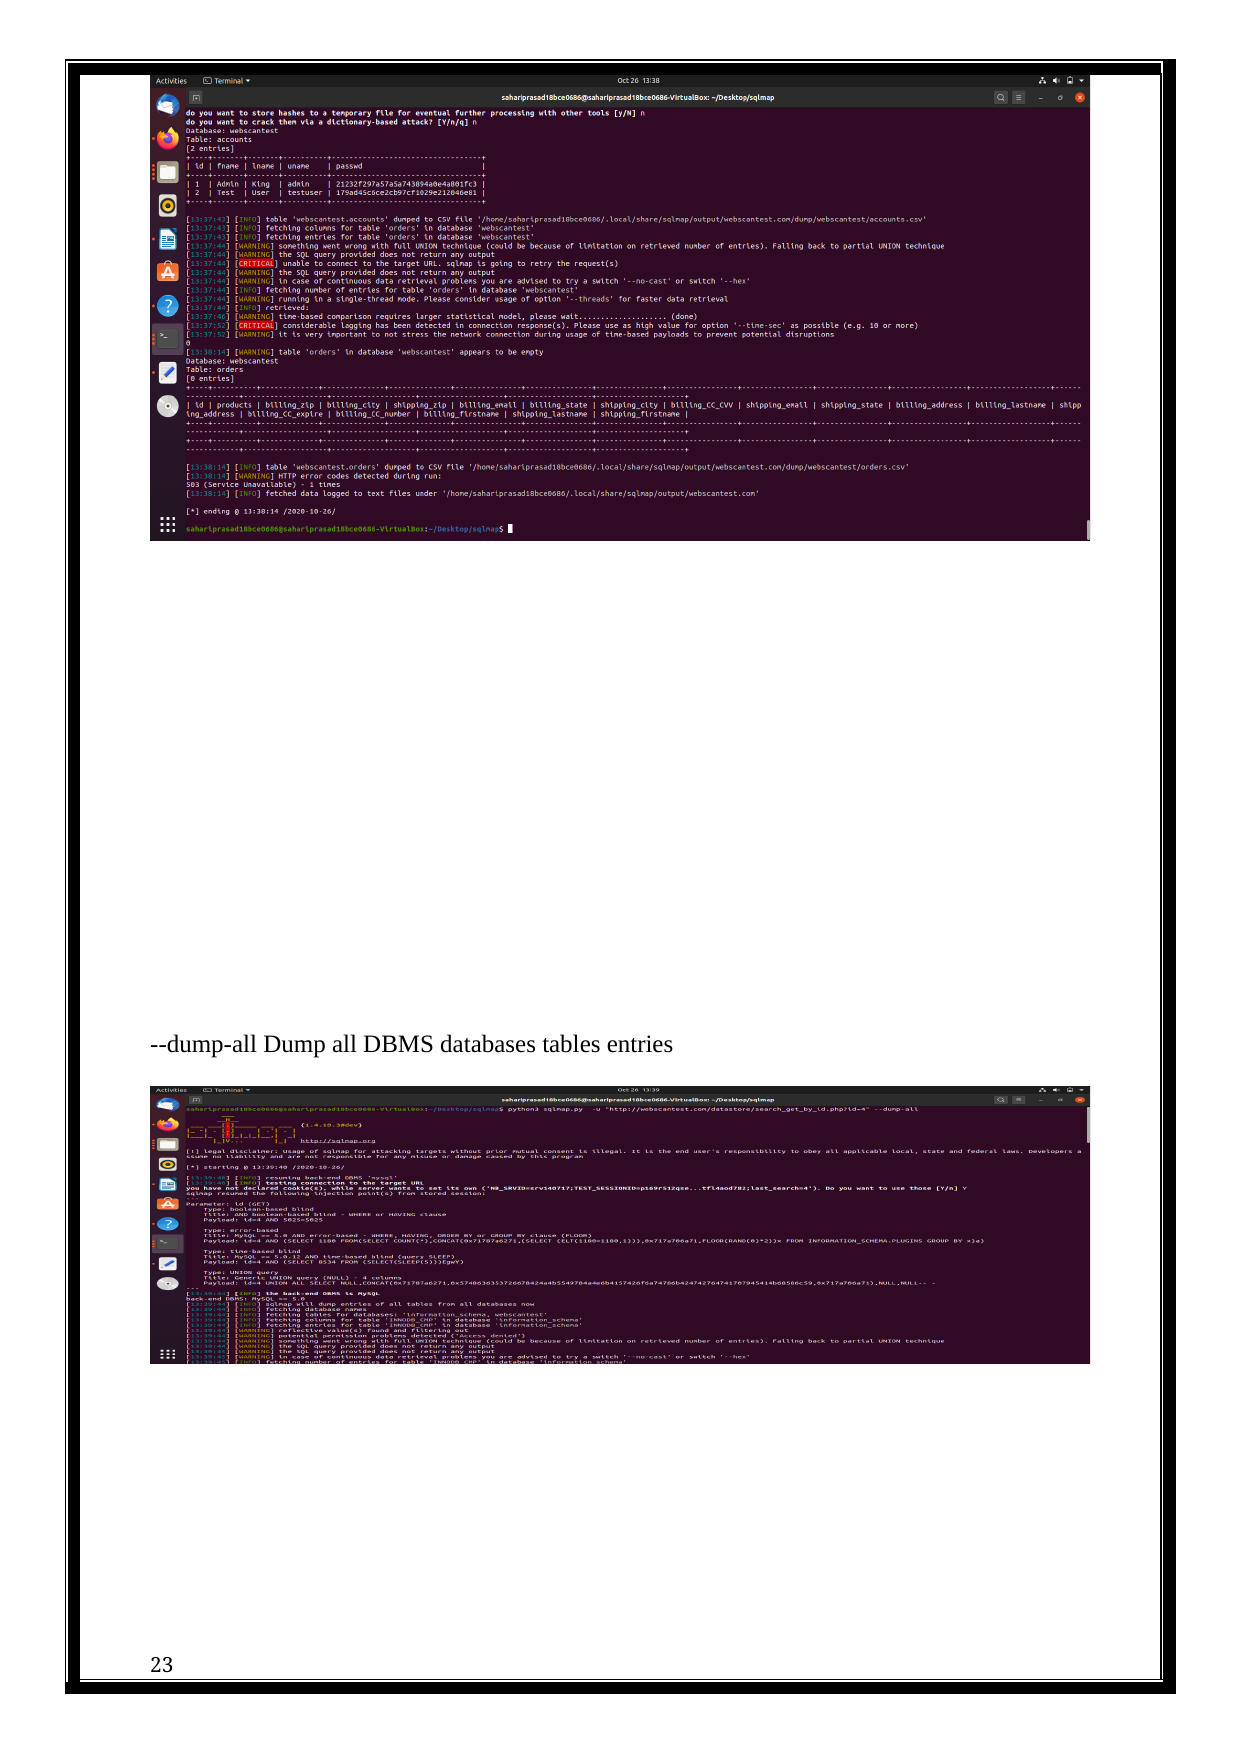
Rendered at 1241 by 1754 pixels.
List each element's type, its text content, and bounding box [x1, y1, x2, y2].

picture [150, 75, 1091, 541]
text --dump-all Dump all DBMS databases tables entries [150, 1029, 1090, 1058]
picture [150, 1086, 1091, 1364]
